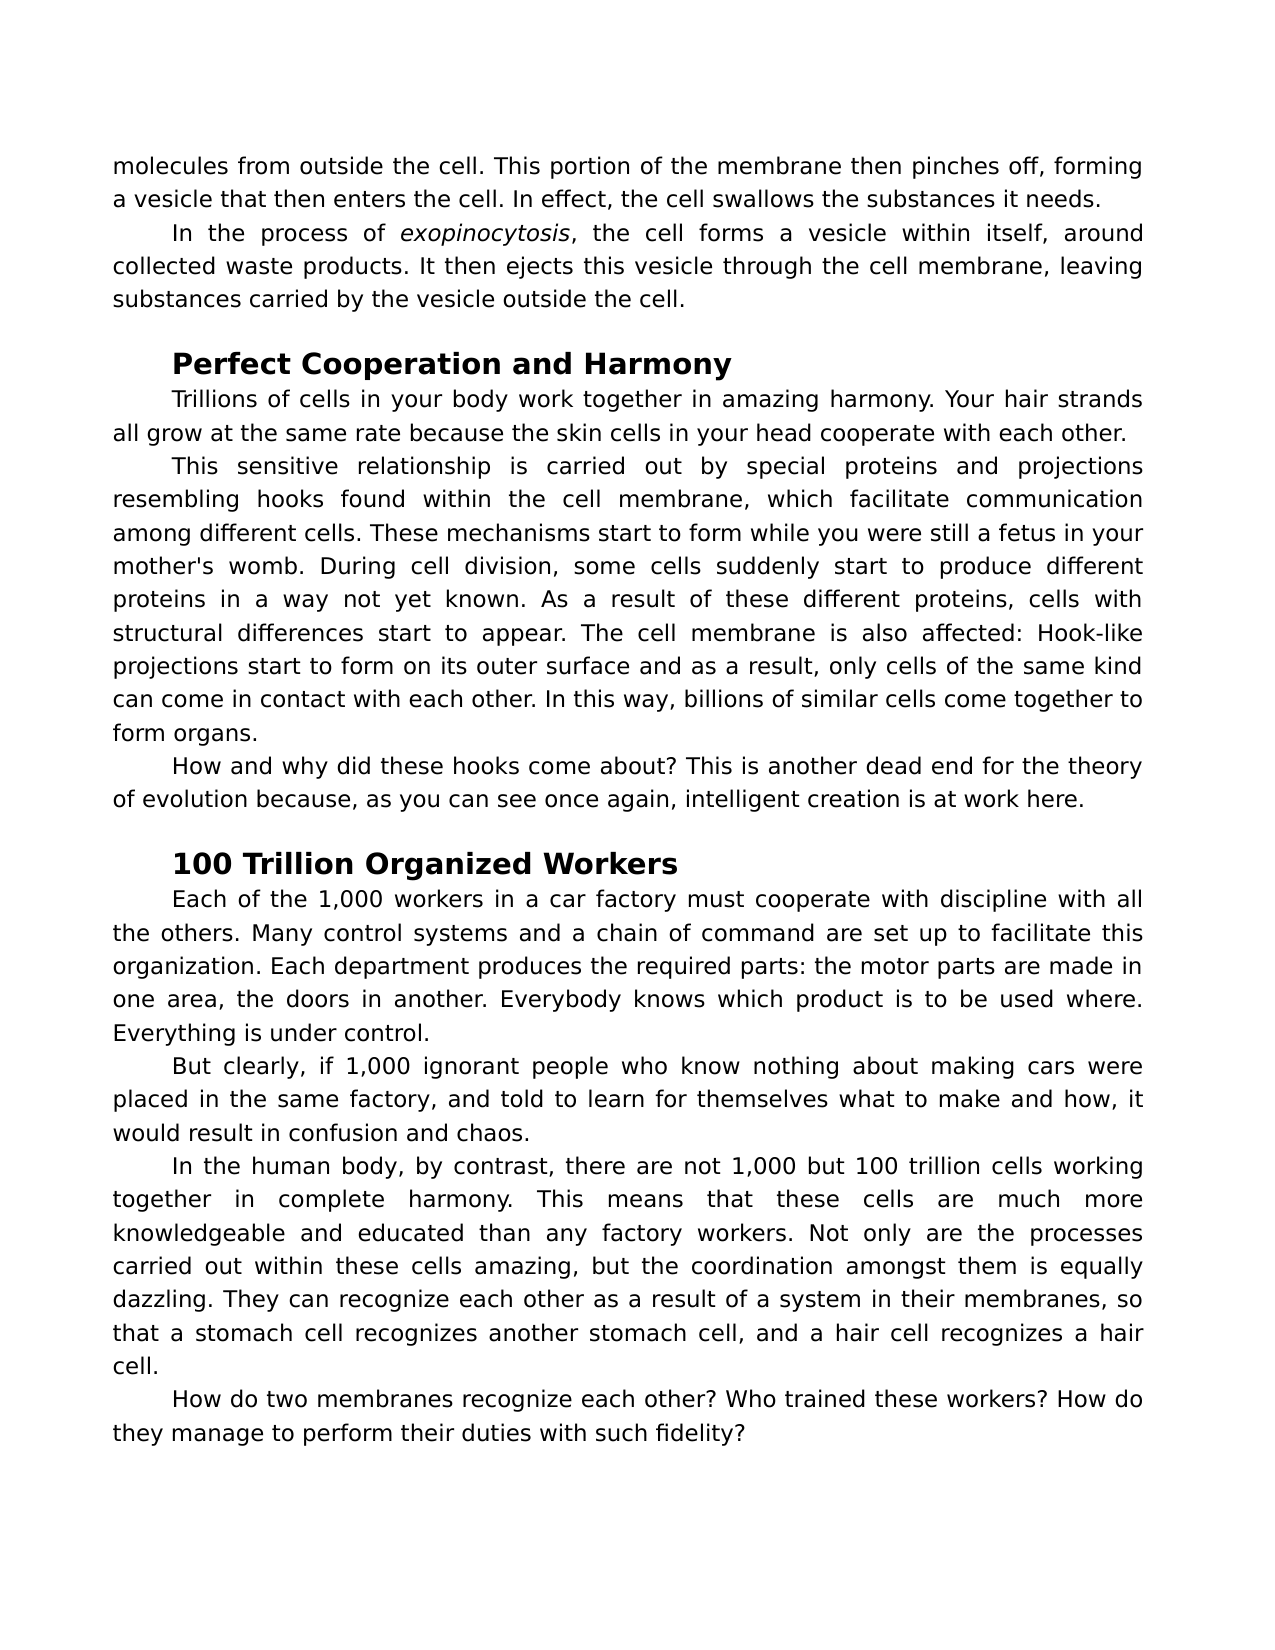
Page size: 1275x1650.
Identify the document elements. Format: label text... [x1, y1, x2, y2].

text In the process of exopinocytosis, the cell forms a vesicle within itself, around collected waste products. It then ejects this vesicle through the cell membrane, leaving substances carried by the vesicle outside the cell. [112, 214, 1145, 314]
text But clearly, if 1,000 ignorant people who know nothing about making cars were placed in the same factory, and told to learn for themselves what to make and how, it would result in confusion and chaos. [112, 1048, 1145, 1148]
text This sensitive relationship is carried out by special proteins and projections resembling hooks found within the cell membrane, which facilitate communication among different cells. These mechanisms start to form while you were still a fetus in your mother's womb. During cell division, some cells suddenly start to produce different proteins in a way not yet known. As a result of these different proteins, cells with structural differences start to appear. The cell membrane is also affected: Hook-like projections start to form on its outer surface and as a result, only cells of the same kind can come in contact with each other. In this way, billions of similar cells come together to form organs. [112, 448, 1145, 748]
text How and why did these hooks come about? This is another dead end for the theory of evolution because, as you can see once again, intelligent creation is at work here. [112, 748, 1145, 814]
text molecules from outside the cell. This portion of the membrane then pinches off, forming a vesicle that then enters the cell. In effect, the cell swallows the substances it needs. [112, 148, 1145, 214]
text Perfect Cooperation and Harmony [112, 348, 1145, 381]
text How do two membranes recognize each other? Who trained these workers? How do they manage to perform their duties with such fidelity? [112, 1381, 1145, 1448]
text In the human body, by contrast, there are not 1,000 but 100 trillion cells working together in complete harmony. This means that these cells are much more knowledgeable and educated than any factory workers. Not only are the processes carried out within these cells amazing, but the coordination amongst them is equally dazzling. They can recognize each other as a result of a system in their membranes, so that a stomach cell recognizes another stomach cell, and a hair cell recognizes a hair cell. [112, 1148, 1145, 1381]
text Each of the 1,000 workers in a car factory must cooperate with discipline with all the others. Many control systems and a chain of command are set up to facilitate this organization. Each department produces the required parts: the motor parts are made in one area, the doors in another. Everybody knows which product is to be used where. Everything is under control. [112, 881, 1145, 1048]
text 100 Trillion Organized Workers [112, 848, 1145, 881]
text Trillions of cells in your body work together in amazing harmony. Your hair strands all grow at the same rate because the skin cells in your head cooperate with each other. [112, 381, 1145, 448]
